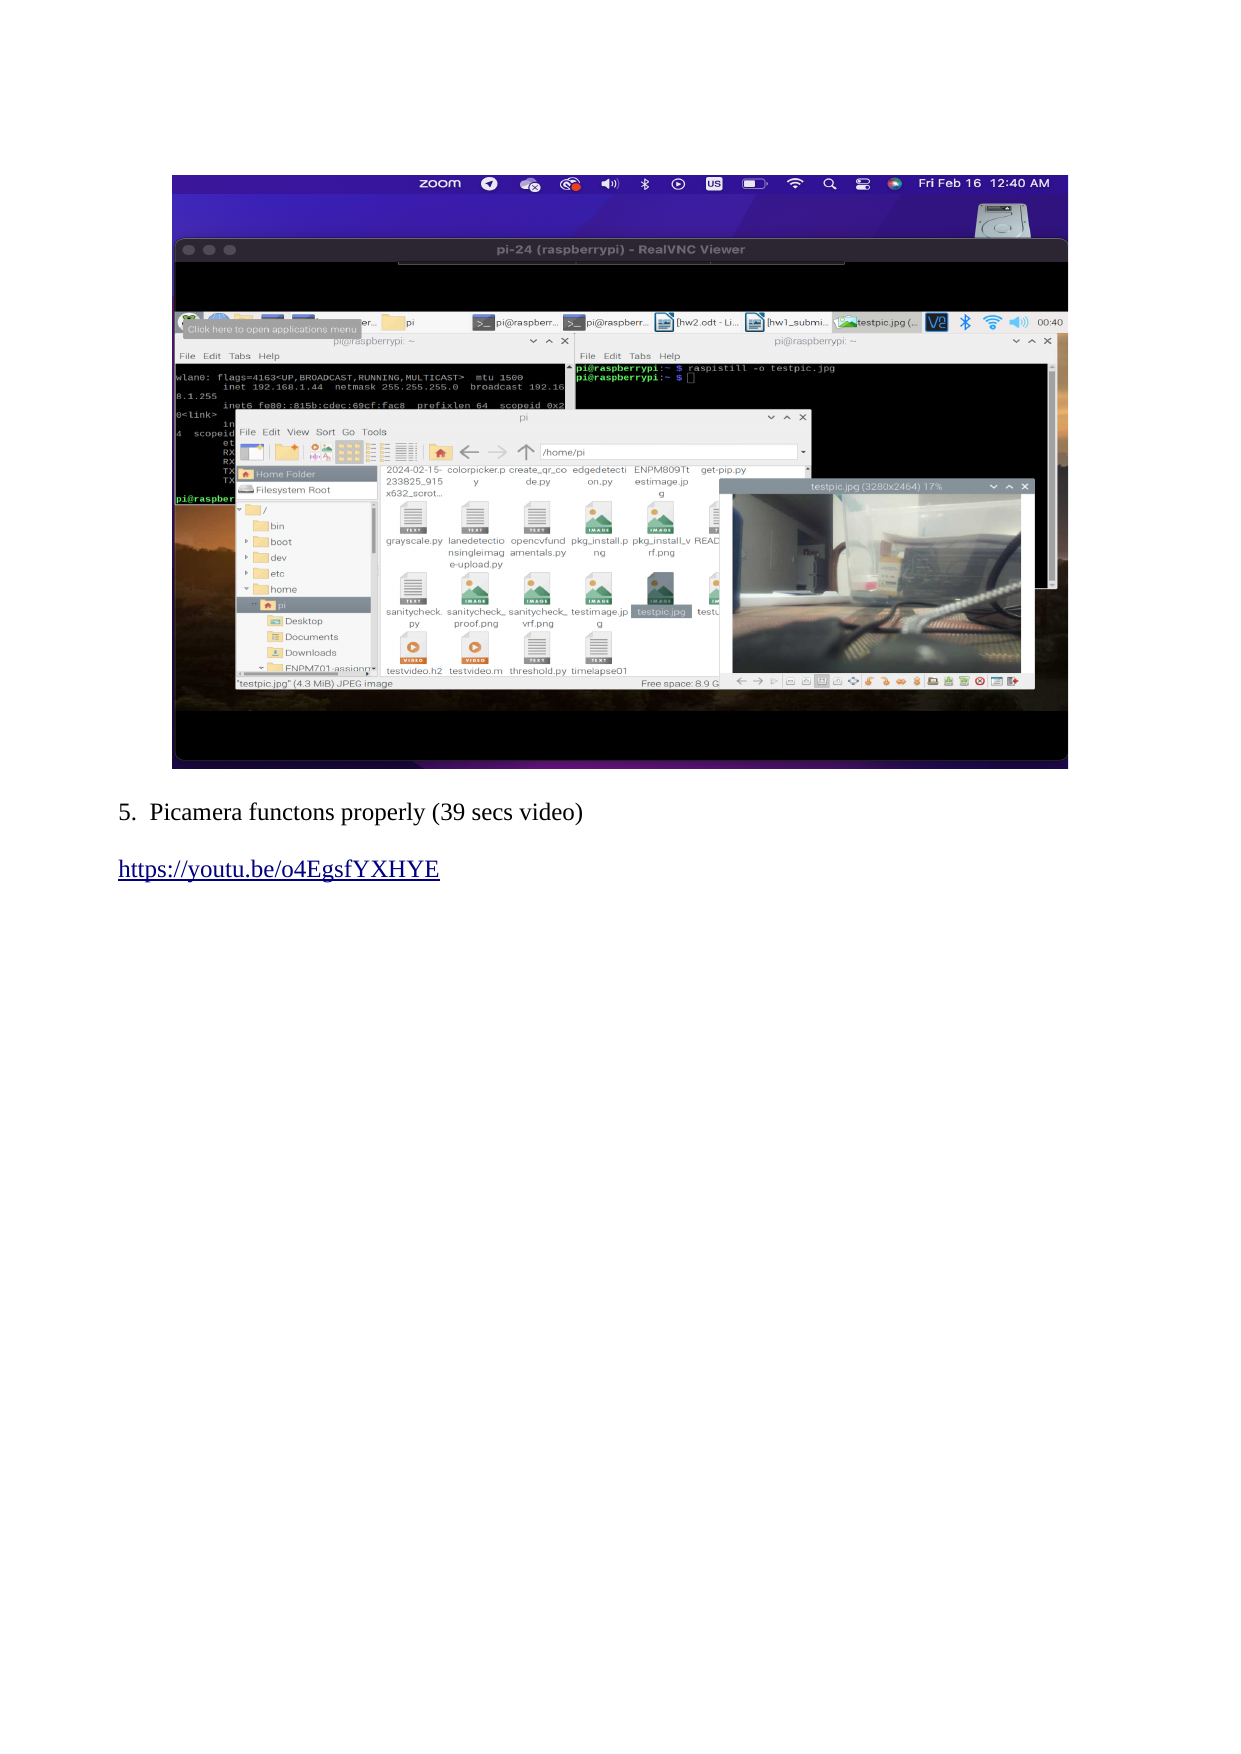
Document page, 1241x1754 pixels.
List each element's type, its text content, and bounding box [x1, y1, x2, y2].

picture [172, 175, 1069, 769]
text 5. Picamera functons properly (39 secs video) [118, 797, 1122, 826]
text https://youtu.be/o4EgsfYXHYE [118, 854, 1122, 883]
